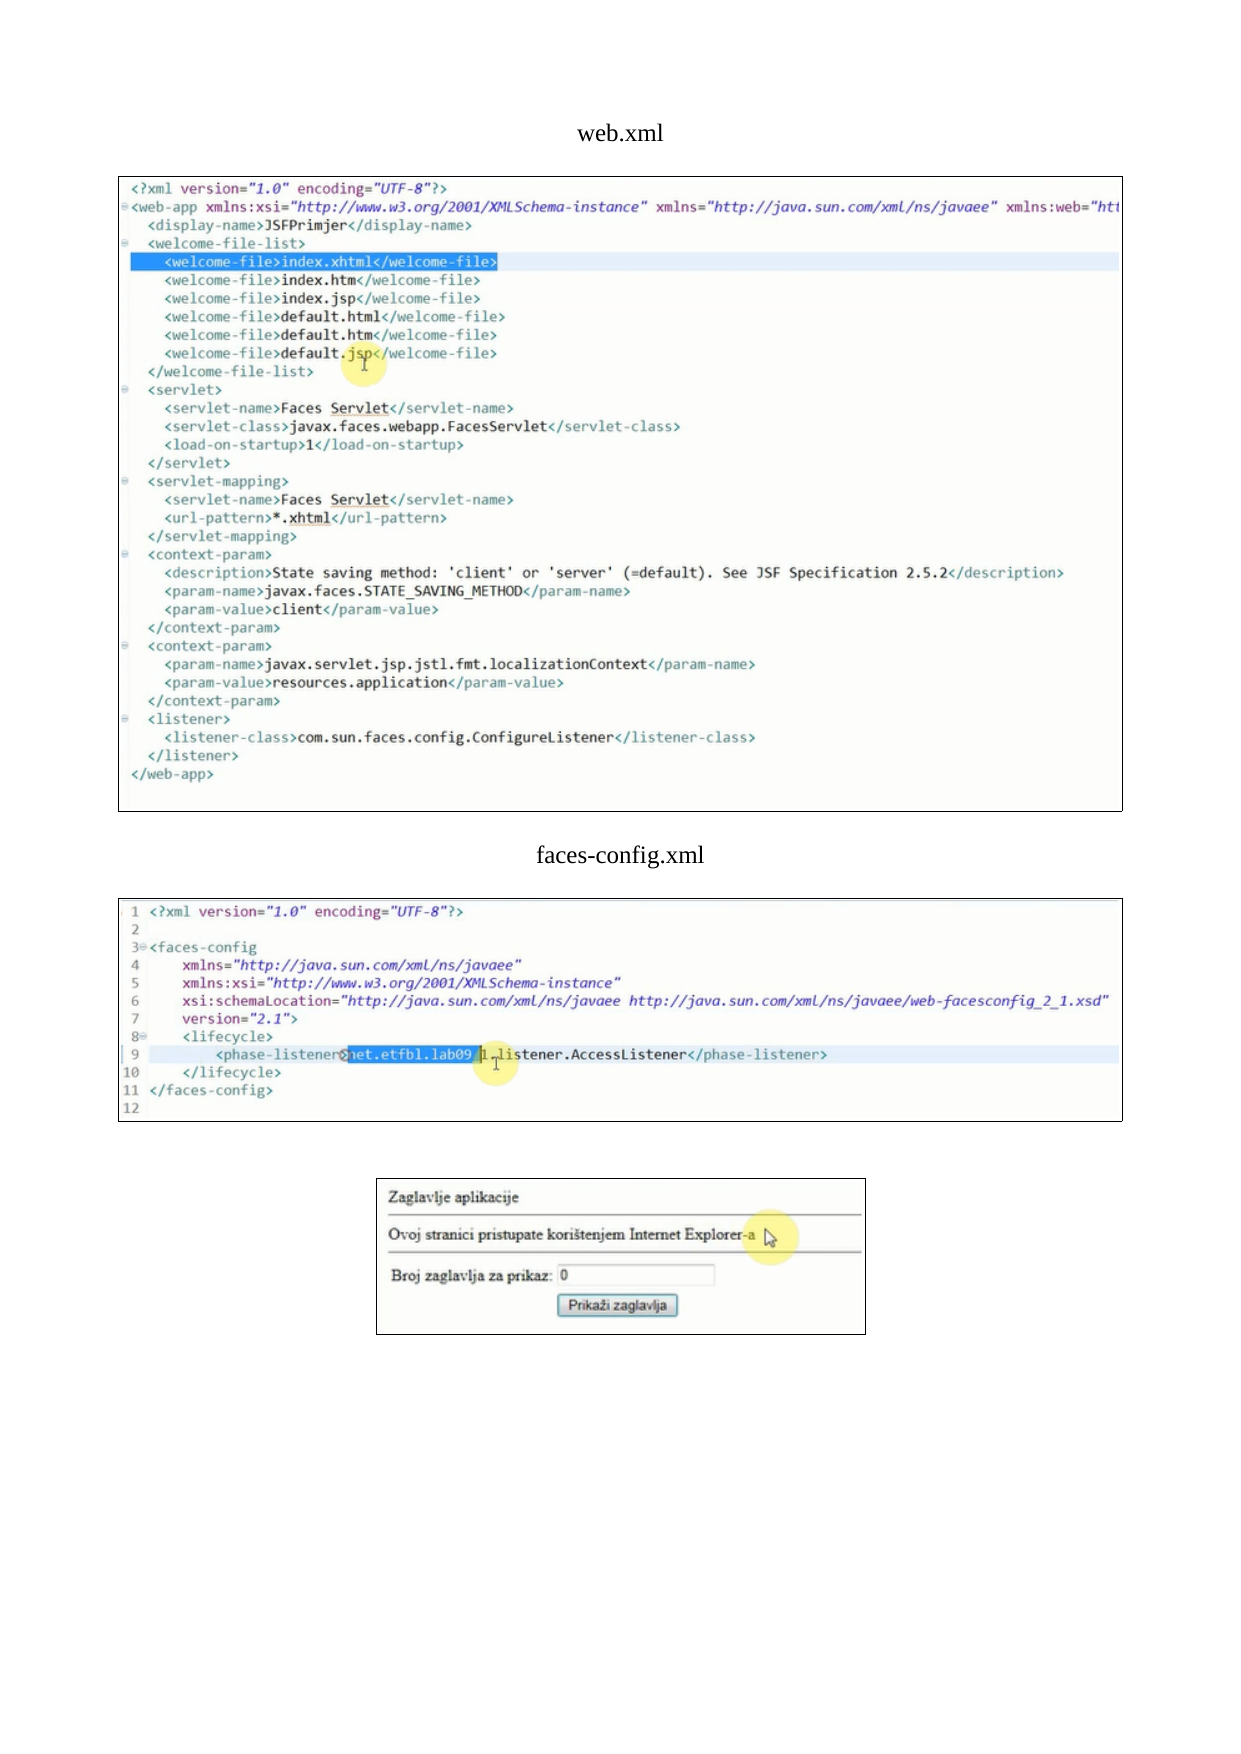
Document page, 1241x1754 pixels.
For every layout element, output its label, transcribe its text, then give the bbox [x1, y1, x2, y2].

text web.xml [118, 118, 1122, 147]
picture [378, 1181, 862, 1332]
picture [121, 900, 1119, 1118]
text faces-config.xml [118, 840, 1122, 869]
picture [121, 178, 1119, 809]
